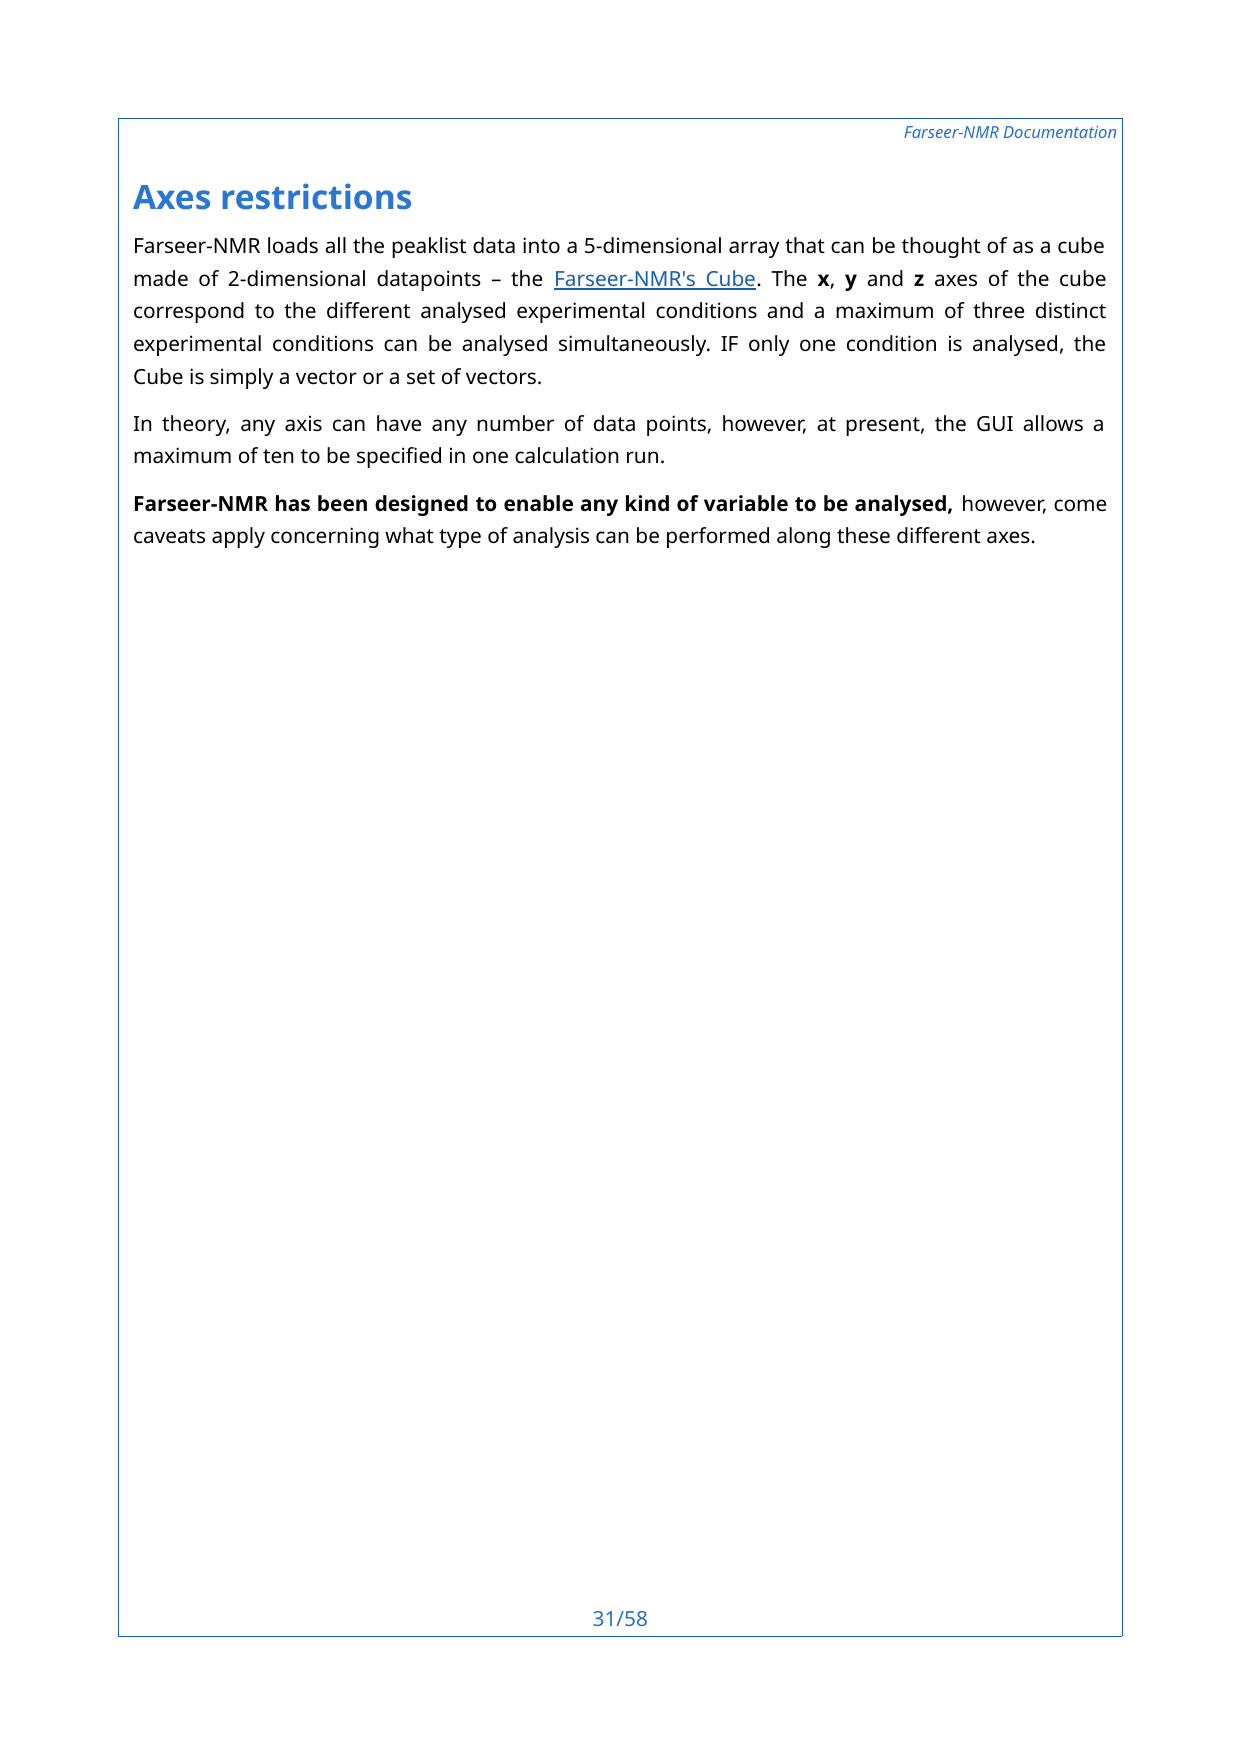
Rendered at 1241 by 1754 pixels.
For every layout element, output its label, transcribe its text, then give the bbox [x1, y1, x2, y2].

text Farseer-NMR has been designed to enable any kind of variable to be analysed, however, come caveats apply concerning what type of analysis can be performed along these different axes. [133, 489, 1107, 550]
subtitle Axes restrictions [133, 173, 1119, 219]
text Farseer-NMR loads all the peaklist data into a 5-dimensional array that can be thought of as a cube made of 2-dimensional datapoints – the Farseer-NMR's Cube. The x, y and z axes of the cube correspond to the different analysed experimental conditions and a maximum of three distinct experimental conditions can be analysed simultaneously. IF only one condition is analysed, the Cube is simply a vector or a set of vectors. [133, 231, 1107, 390]
text In theory, any axis can have any number of data points, however, at present, the GUI allows a maximum of ten to be specified in one calculation run. [133, 409, 1107, 470]
